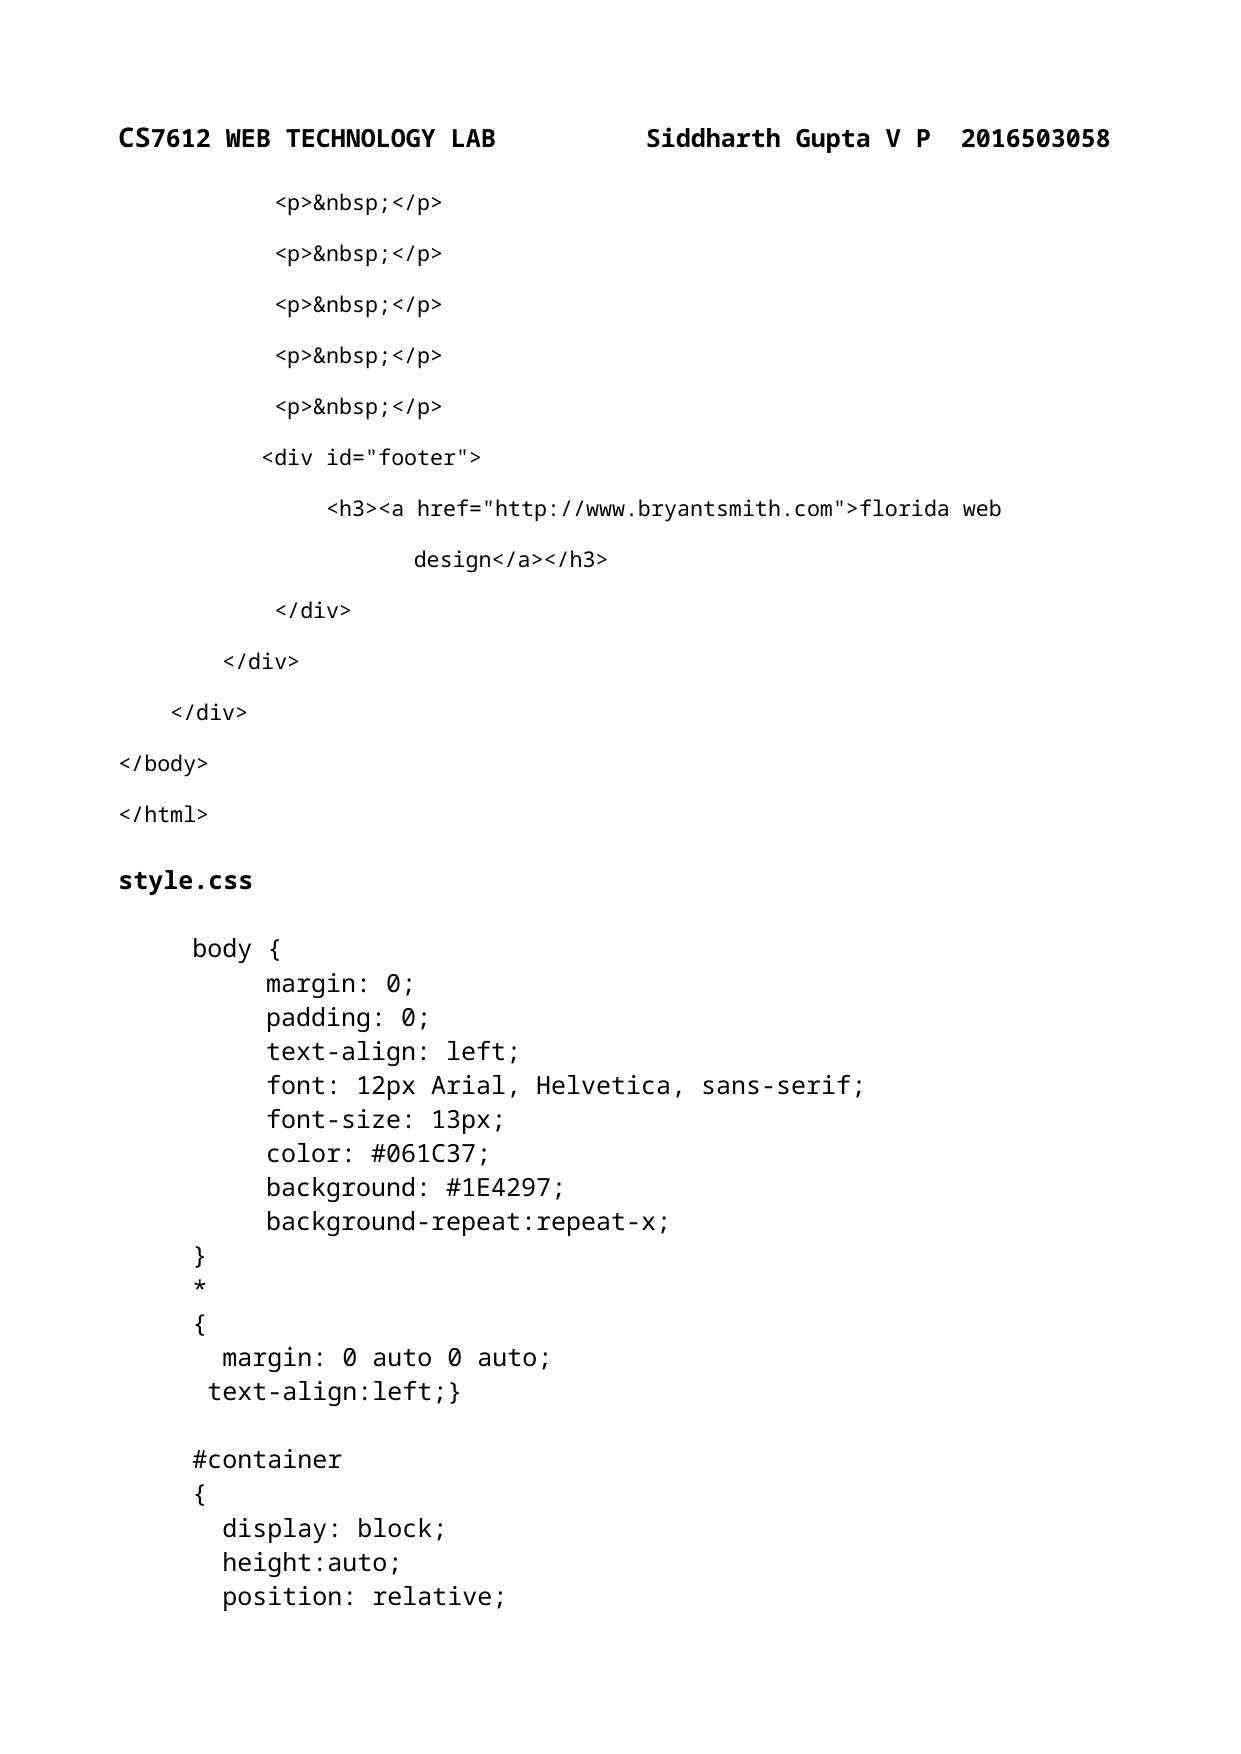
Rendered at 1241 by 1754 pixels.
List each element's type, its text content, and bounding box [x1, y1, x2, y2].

text #container [192, 1442, 1122, 1476]
text text-align: left; [192, 1033, 1122, 1067]
text font: 12px Arial, Helvetica, sans-serif; [192, 1067, 1122, 1101]
text position: relative; [192, 1578, 1122, 1612]
text <p>&nbsp;</p> [118, 369, 1122, 421]
text body { [192, 931, 1122, 965]
text * [192, 1272, 1122, 1306]
text <p>&nbsp;</p> [118, 318, 1122, 369]
text </body> [118, 727, 1122, 778]
text text-align:left;} [192, 1374, 1122, 1408]
text { [192, 1476, 1122, 1510]
text margin: 0 auto 0 auto; [192, 1340, 1122, 1374]
text <div id="footer"> [118, 421, 1122, 472]
text font-size: 13px; [192, 1101, 1122, 1136]
text </html> [118, 778, 1122, 829]
text color: #061C37; [192, 1136, 1122, 1169]
text </div> [118, 574, 1122, 625]
text background: #1E4297; [192, 1169, 1122, 1204]
text <p>&nbsp;</p> [118, 165, 1122, 216]
text margin: 0; [192, 965, 1122, 999]
text <h3><a href="http://www.bryantsmith.com">florida web design</a></h3> [118, 472, 1122, 574]
text background-repeat:repeat-x; [192, 1204, 1122, 1238]
text { [192, 1306, 1122, 1340]
text </div> [118, 625, 1122, 676]
text style.css [118, 863, 1122, 897]
text <p>&nbsp;</p> [118, 267, 1122, 318]
text <p>&nbsp;</p> [118, 216, 1122, 267]
text padding: 0; [192, 999, 1122, 1033]
text height:auto; [192, 1544, 1122, 1578]
text </div> [118, 676, 1122, 727]
text display: block; [192, 1510, 1122, 1544]
text } [192, 1238, 1122, 1272]
